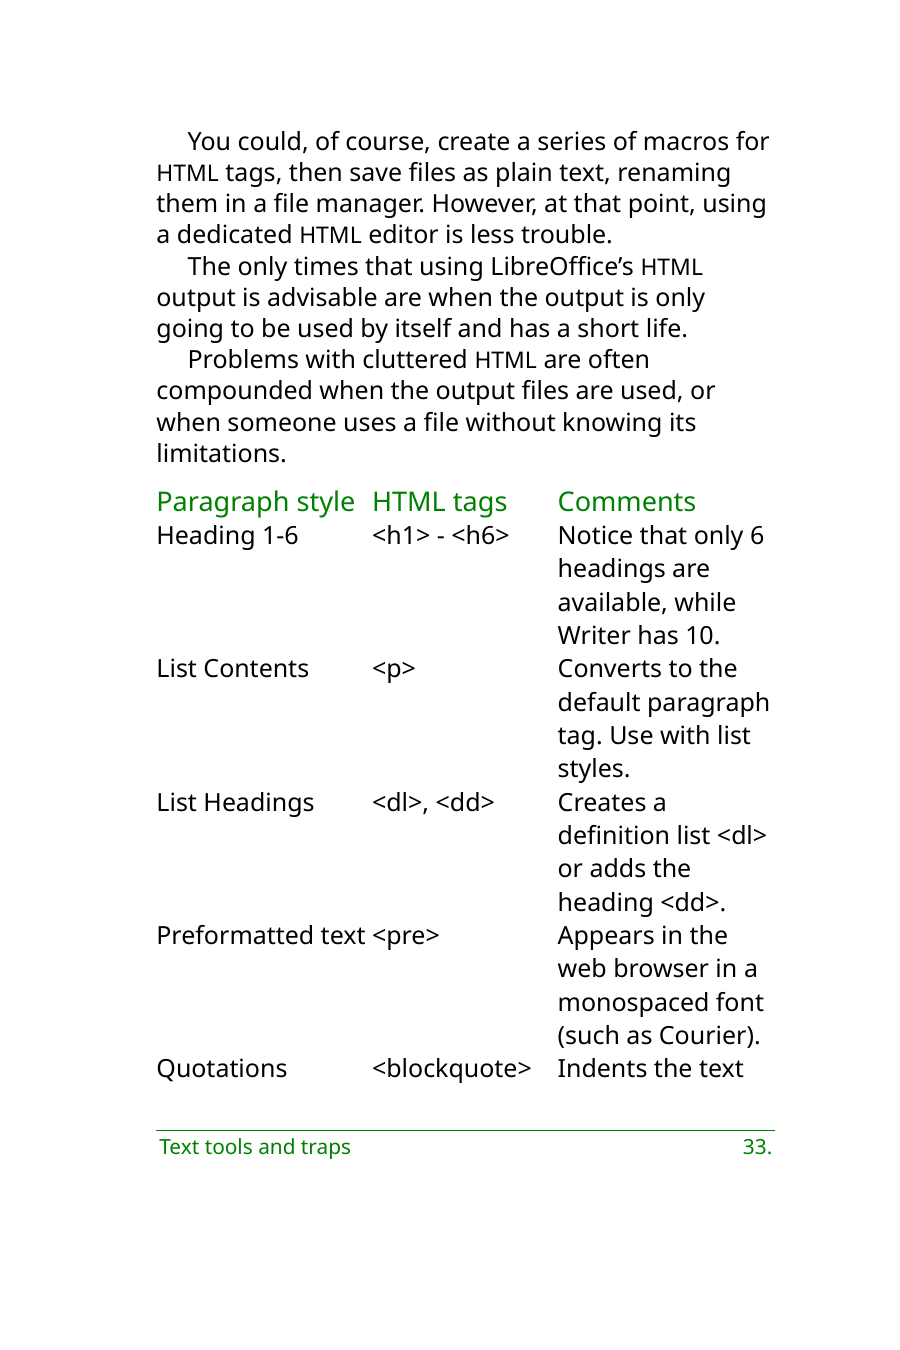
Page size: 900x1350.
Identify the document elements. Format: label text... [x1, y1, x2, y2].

table_cell <blockquote> [372, 1051, 557, 1084]
text The only times that using LibreOffice’s HTML output is advisable are when the output is only going to be used by itself and has a short life. [156, 250, 775, 344]
table_cell Indents the text [558, 1051, 775, 1084]
table_cell <dl>, <dd> [372, 784, 557, 918]
table_cell Creates a definition list <dl> or adds the heading <dd>. [558, 784, 775, 918]
table_cell Appears in the web browser in a monospaced font (such as Courier). [558, 918, 775, 1051]
table_cell <p> [372, 651, 557, 784]
table_cell List Headings [156, 784, 372, 918]
table_cell Notice that only 6 headings are available, while Writer has 10. [558, 518, 775, 651]
table_cell <pre> [372, 918, 557, 1051]
table_cell List Contents [156, 651, 372, 784]
table_cell Heading 1-6 [156, 518, 372, 651]
table_cell <h1> - <h6> [372, 518, 557, 651]
table_cell Preformatted text [156, 918, 372, 1051]
table_header HTML tags [372, 484, 557, 518]
text Problems with cluttered HTML are often compounded when the output files are used, or when someone uses a file without knowing its limitations. [156, 344, 775, 469]
table_header Comments [558, 484, 775, 518]
table_header Paragraph style [156, 484, 372, 518]
table_cell Converts to the default paragraph tag. Use with list styles. [558, 651, 775, 784]
table_cell Quotations [156, 1051, 372, 1084]
text You could, of course, create a series of macros for HTML tags, then save files as plain text, renaming them in a file manager. However, at that point, using a dedicated HTML editor is less trouble. [156, 125, 775, 250]
